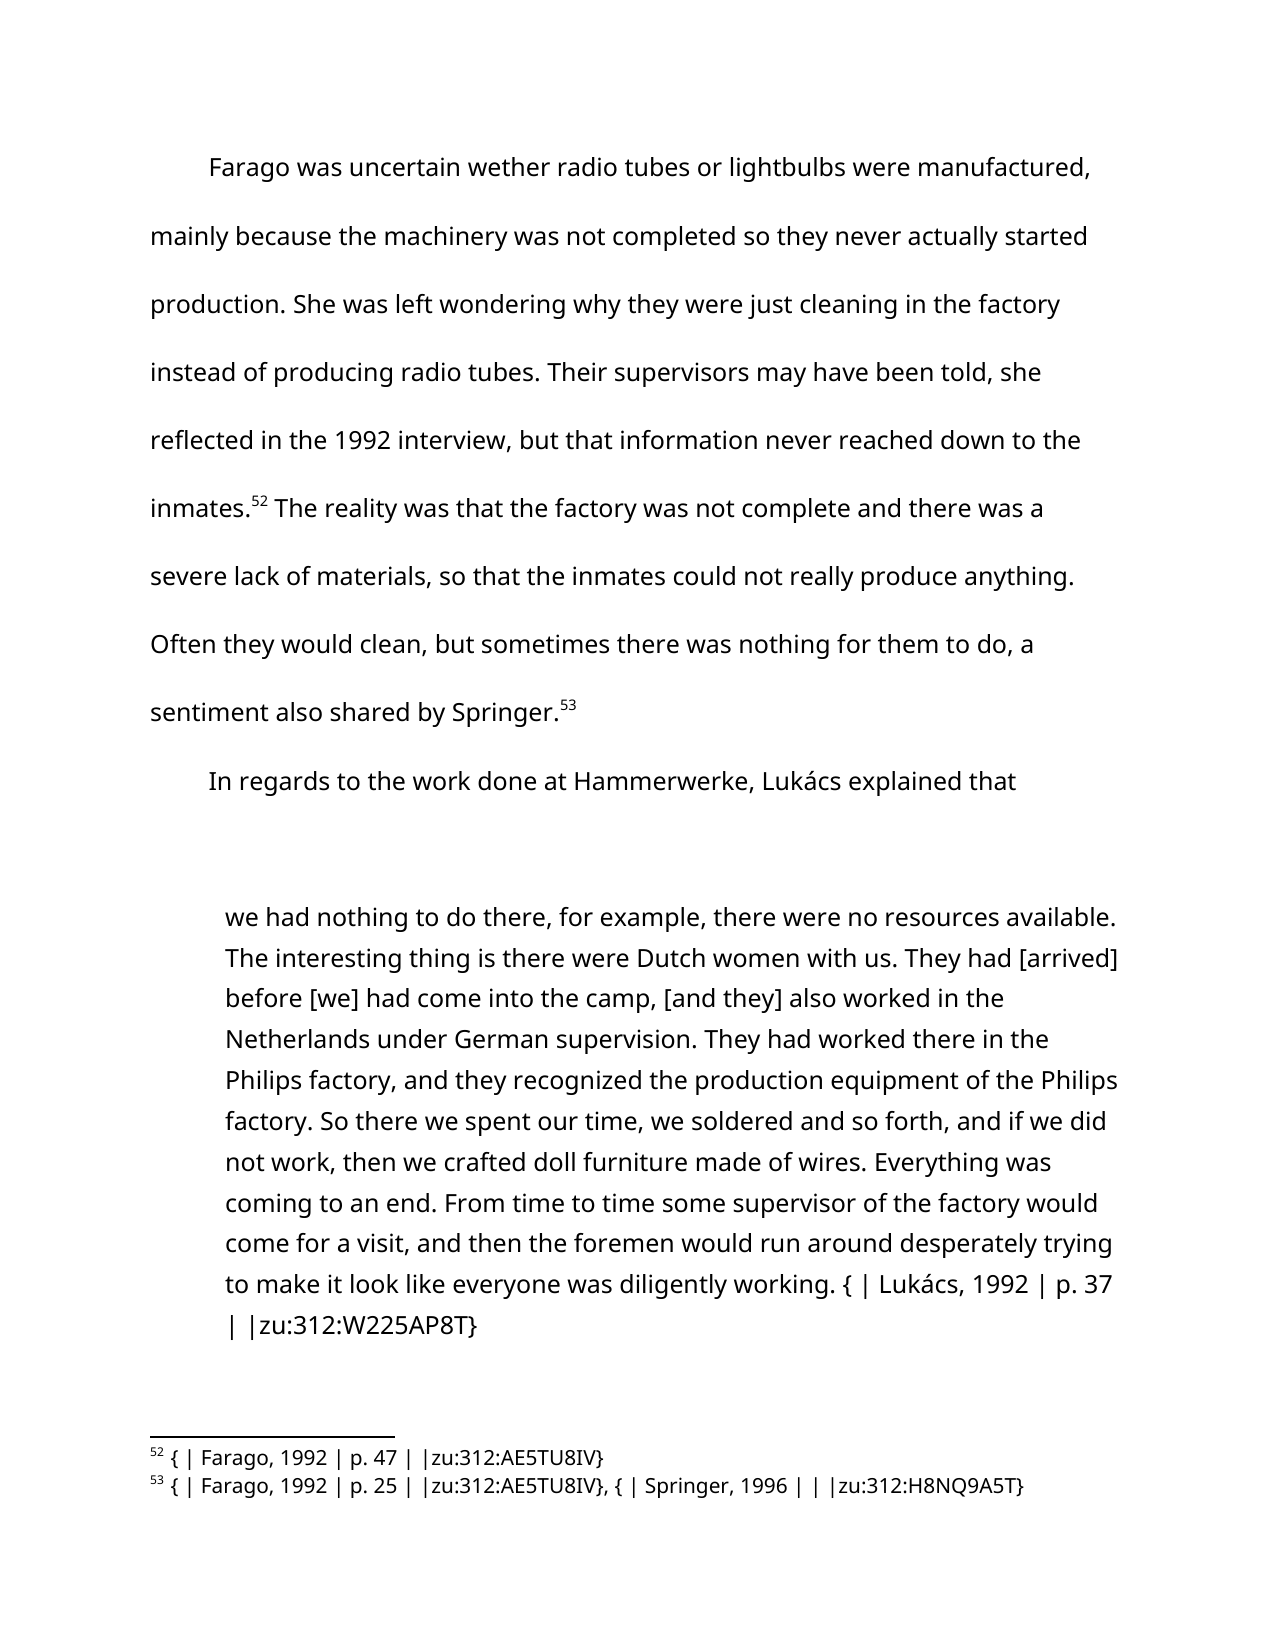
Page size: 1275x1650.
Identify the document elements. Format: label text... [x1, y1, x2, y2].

text Farago was uncertain wether radio tubes or lightbulbs were manufactured, mainly because the machinery was not completed so they never actually started production. She was left wondering why they were just cleaning in the factory instead of producing radio tubes. Their supervisors may have been told, she reflected in the 1992 interview, but that information never reached down to the inmates. The reality was that the factory was not complete and there was a severe lack of materials, so that the inmates could not really produce anything. Often they would clean, but sometimes there was nothing for them to do, a sentiment also shared by Springer. [150, 150, 1125, 729]
text In regards to the work done at Hammerwerke, Lukács explained that [150, 763, 1125, 797]
text { | Farago, 1992 | p. 25 | |zu:312:AE5TU8IV}, { | Springer, 1996 | | |zu:312:H8NQ9A5T} [150, 1472, 1125, 1500]
text { | Farago, 1992 | p. 47 | |zu:312:AE5TU8IV} [150, 1443, 1125, 1472]
text we had nothing to do there, for example, there were no resources available. The interesting thing is there were Dutch women with us. They had [arrived] before [we] had come into the camp, [and they] also worked in the Netherlands under German supervision. They had worked there in the Philips factory, and they recognized the production equipment of the Philips factory. So there we spent our time, we soldered and so forth, and if we did not work, then we crafted doll furniture made of wires. Everything was coming to an end. From time to time some supervisor of the factory would come for a visit, and then the foremen would run around desperately trying to make it look like everyone was diligently working. { | Lukács, 1992 | p. 37 | |zu:312:W225AP8T} [225, 899, 1125, 1342]
